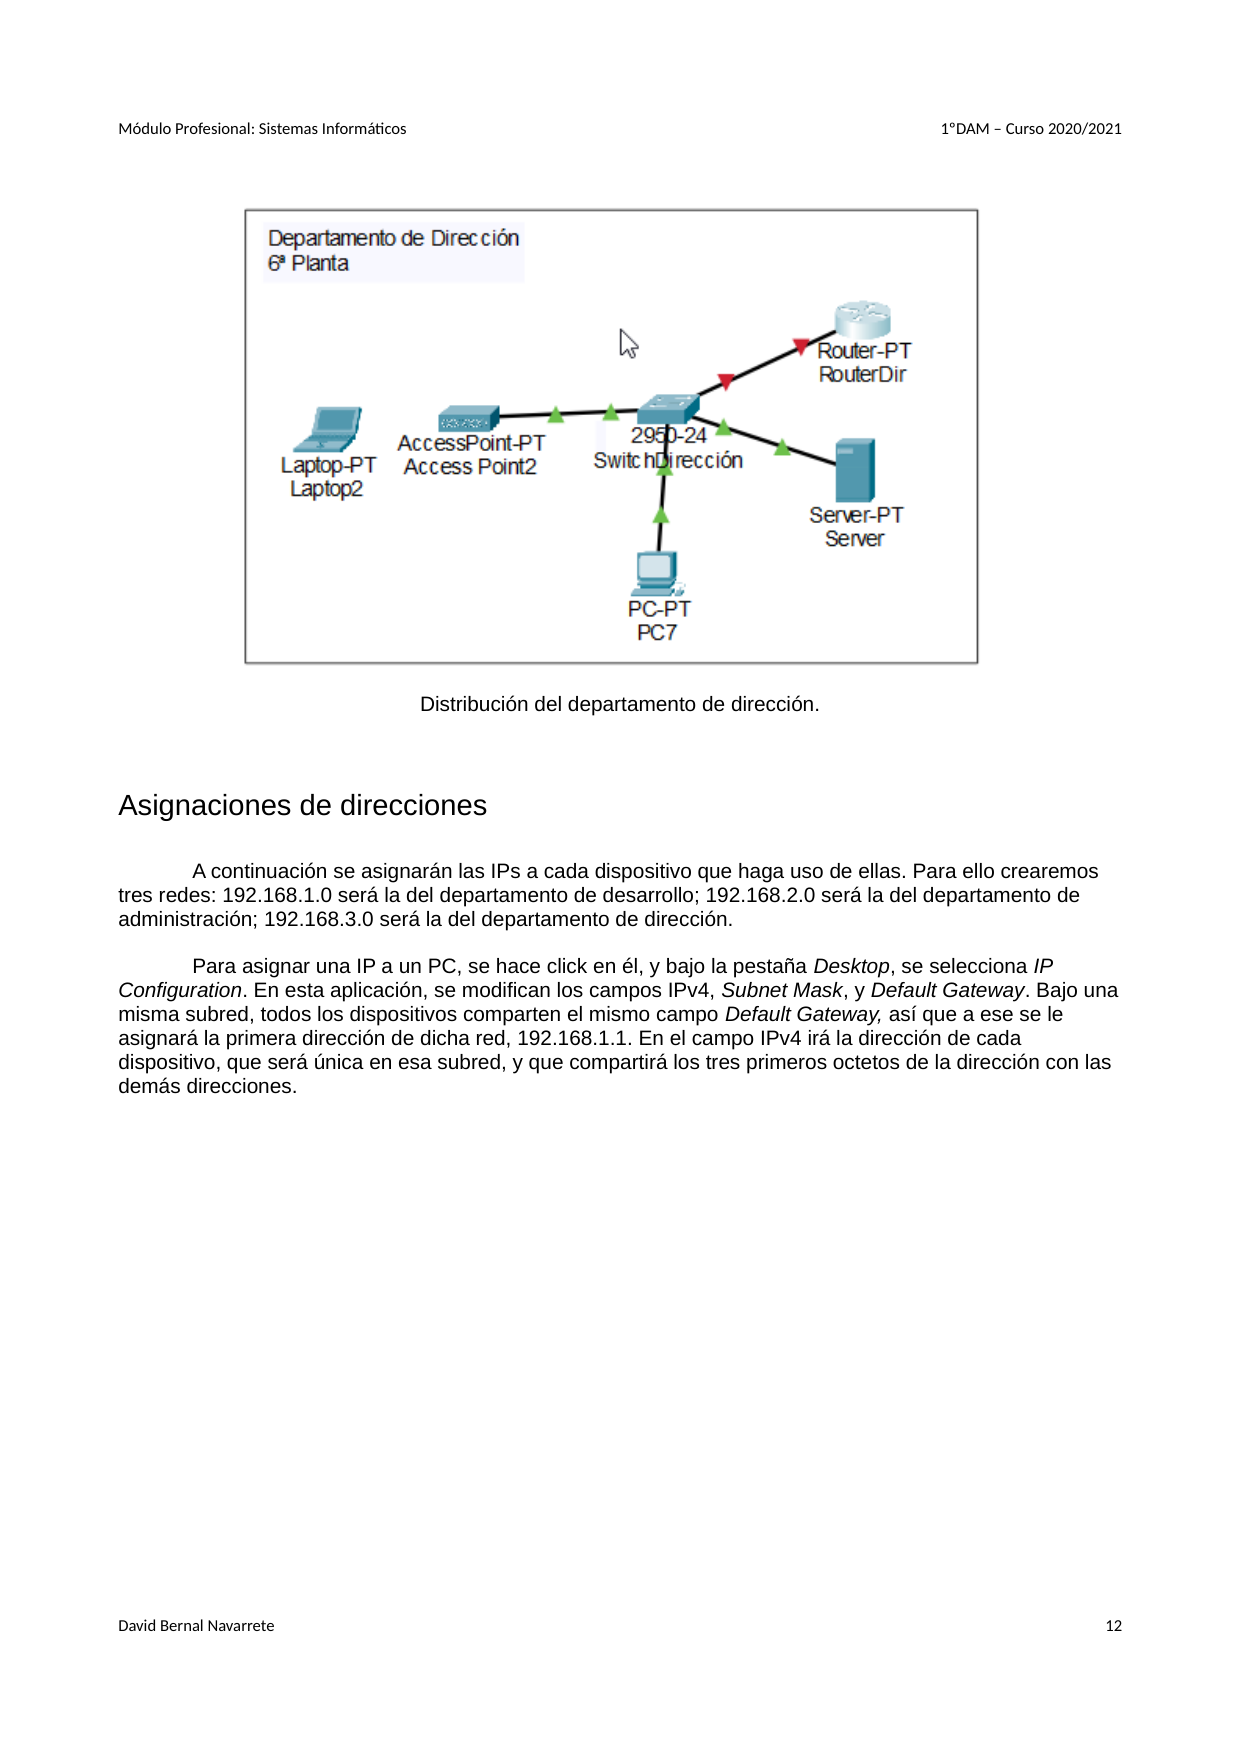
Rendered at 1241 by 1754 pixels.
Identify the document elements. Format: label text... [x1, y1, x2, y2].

text Distribución del departamento de dirección. [118, 168, 1122, 716]
subtitle Asignaciones de direcciones [118, 788, 1122, 822]
picture [201, 174, 1027, 692]
text A continuación se asignarán las IPs a cada dispositivo que haga uso de ellas. Para ello crearemos tres redes: 192.168.1.0 será la del departamento de desarrollo; 192.168.2.0 será la del departamento de administración; 192.168.3.0 será la del departamento de dirección. [118, 858, 1122, 930]
text Para asignar una IP a un PC, se hace click en él, y bajo la pestaña Desktop, se selecciona IP Configuration. En esta aplicación, se modifican los campos IPv4, Subnet Mask, y Default Gateway. Bajo una misma subred, todos los dispositivos comparten el mismo campo Default Gateway, así que a ese se le asignará la primera dirección de dicha red, 192.168.1.1. En el campo IPv4 irá la dirección de cada dispositivo, que será única en esa subred, y que compartirá los tres primeros octetos de la dirección con las demás direcciones. [118, 954, 1122, 1098]
